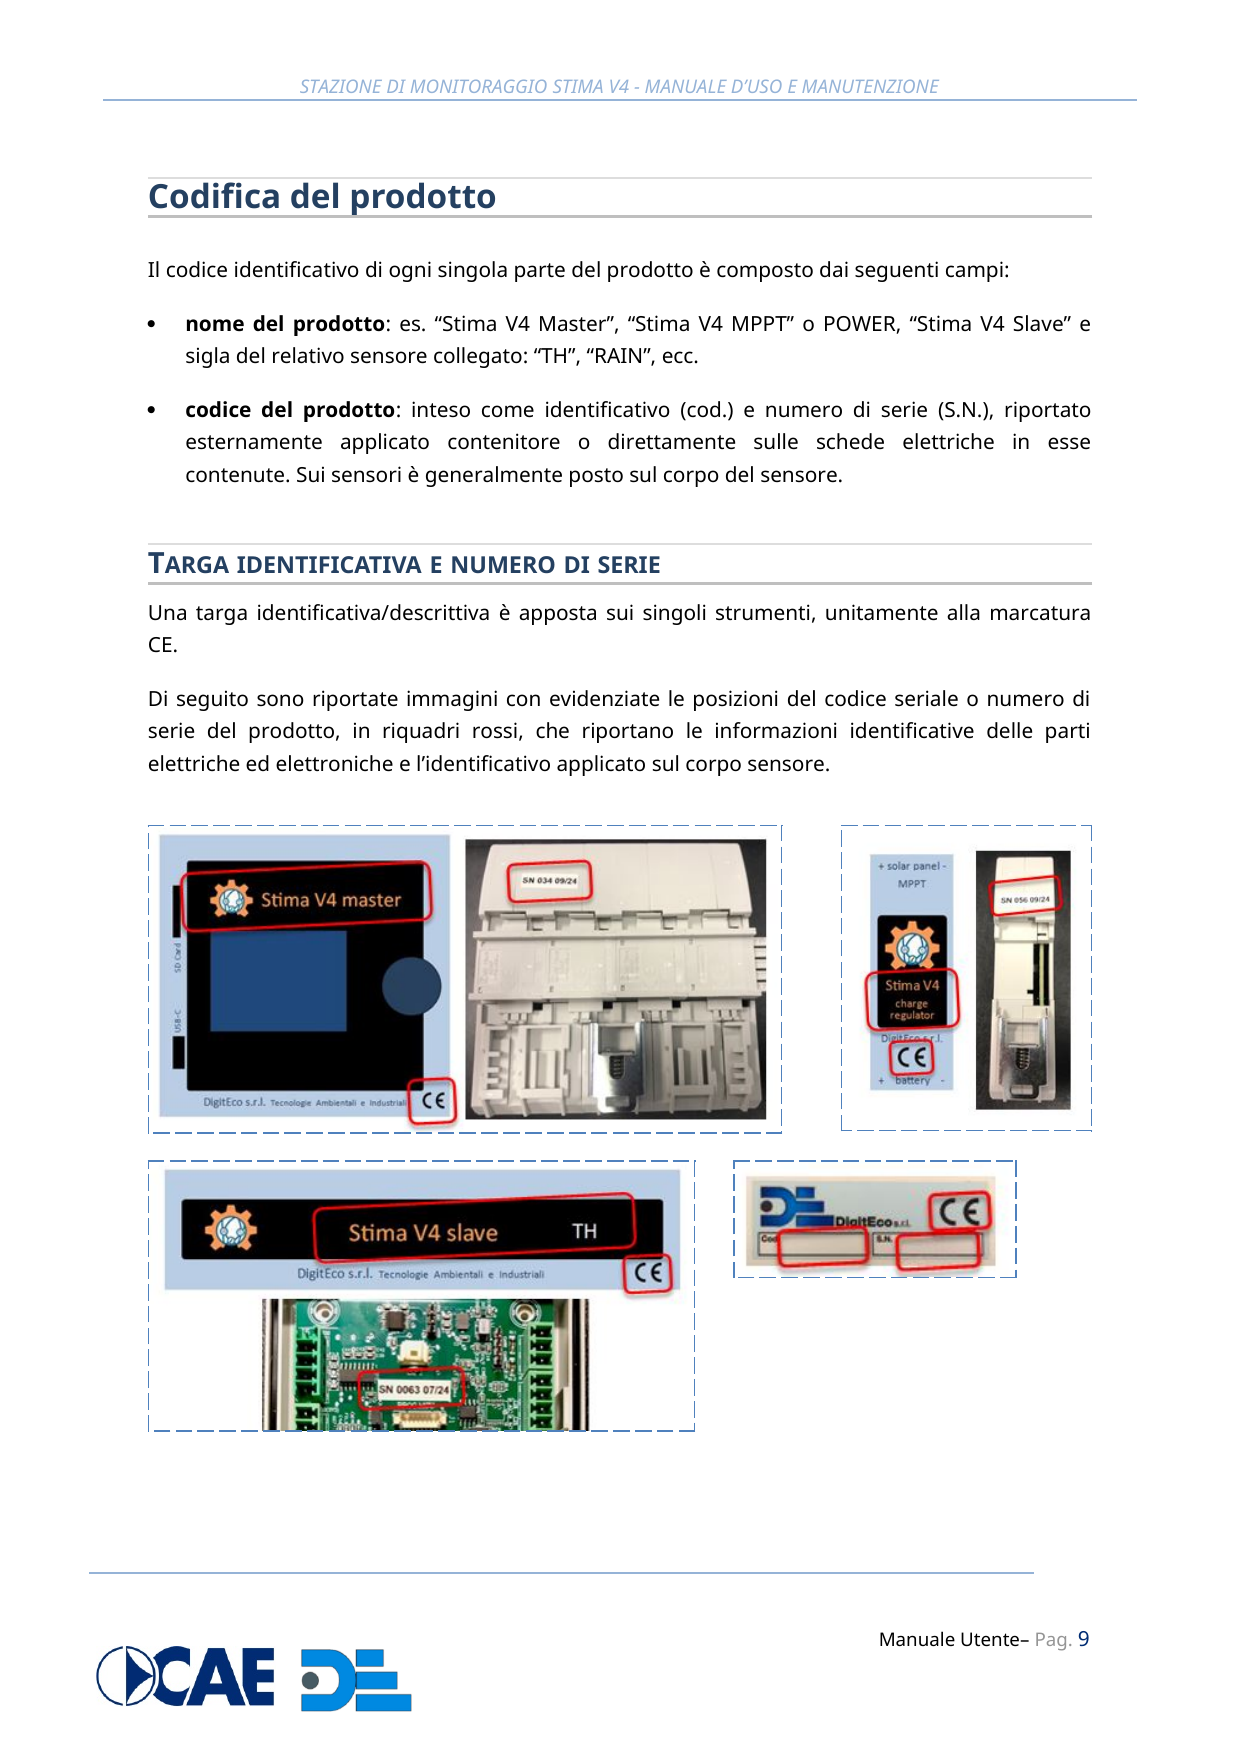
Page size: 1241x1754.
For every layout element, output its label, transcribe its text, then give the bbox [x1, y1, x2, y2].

text Il codice identificativo di ogni singola parte del prodotto è composto dai seguenti campi: [148, 255, 1092, 284]
text Una targa identificativa/descrittiva è apposta sui singoli strumenti, unitamente alla marcatura CE. [148, 598, 1092, 659]
subtitle Targa identificativa e numero di serie [148, 545, 1092, 582]
list nome del prodotto: es. “Stima V4 Master”, “Stima V4 MPPT” o POWER, “Stima V4 Slave” e sigla del relativo sensore collegato: “TH”, “RAIN”, ecc. [148, 309, 1092, 370]
subtitle Codifica del prodotto [148, 179, 1092, 215]
text Di seguito sono riportate immagini con evidenziate le posizioni del codice seriale o numero di serie del prodotto, in riquadri rossi, che riportano le informazioni identificative delle parti elettriche ed elettroniche e l’identificativo applicato sul corpo sensore. [148, 684, 1092, 777]
list codice del prodotto: inteso come identificativo (cod.) e numero di serie (S.N.), riportato esternamente applicato contenitore o direttamente sulle schede elettriche in esse contenute. Sui sensori è generalmente posto sul corpo del sensore. [148, 395, 1092, 488]
